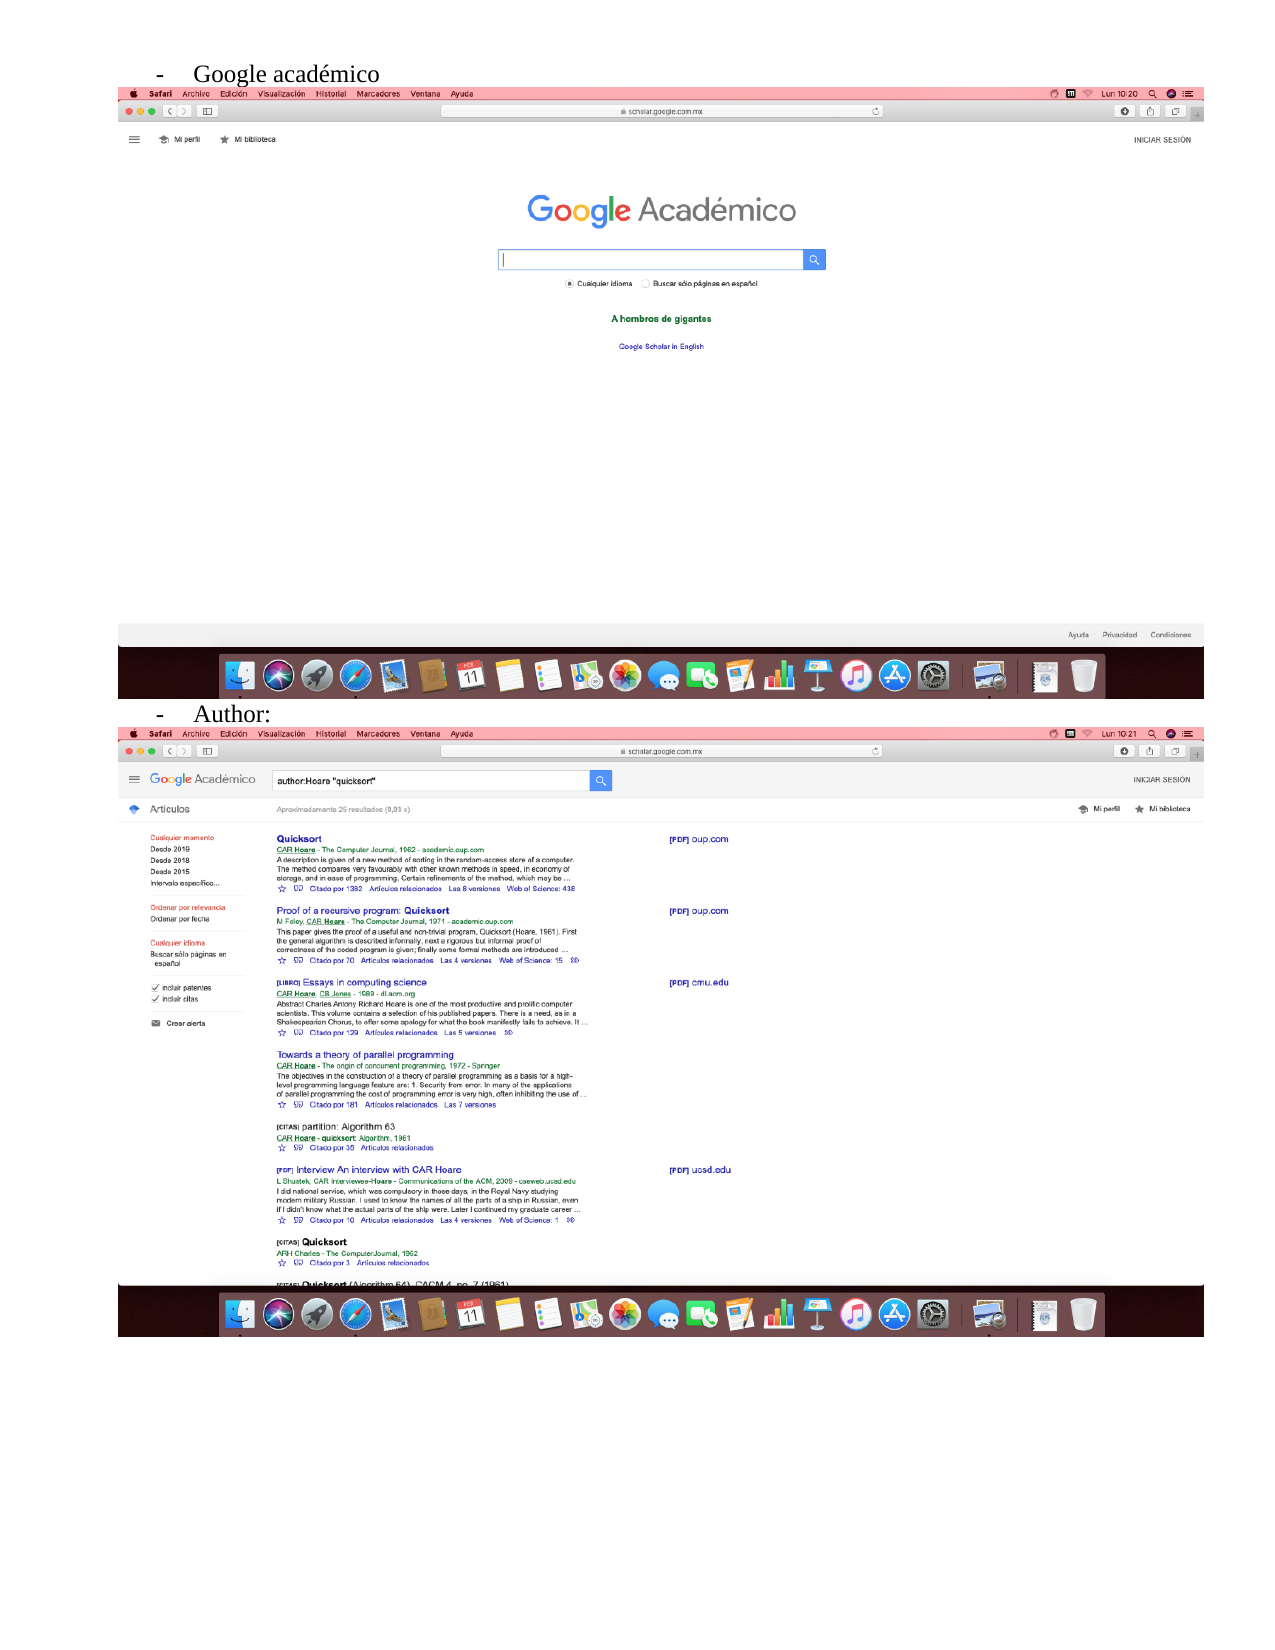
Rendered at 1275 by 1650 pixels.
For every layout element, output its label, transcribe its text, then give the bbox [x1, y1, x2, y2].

list Google académico [156, 59, 1205, 88]
list Author: [156, 699, 1205, 728]
